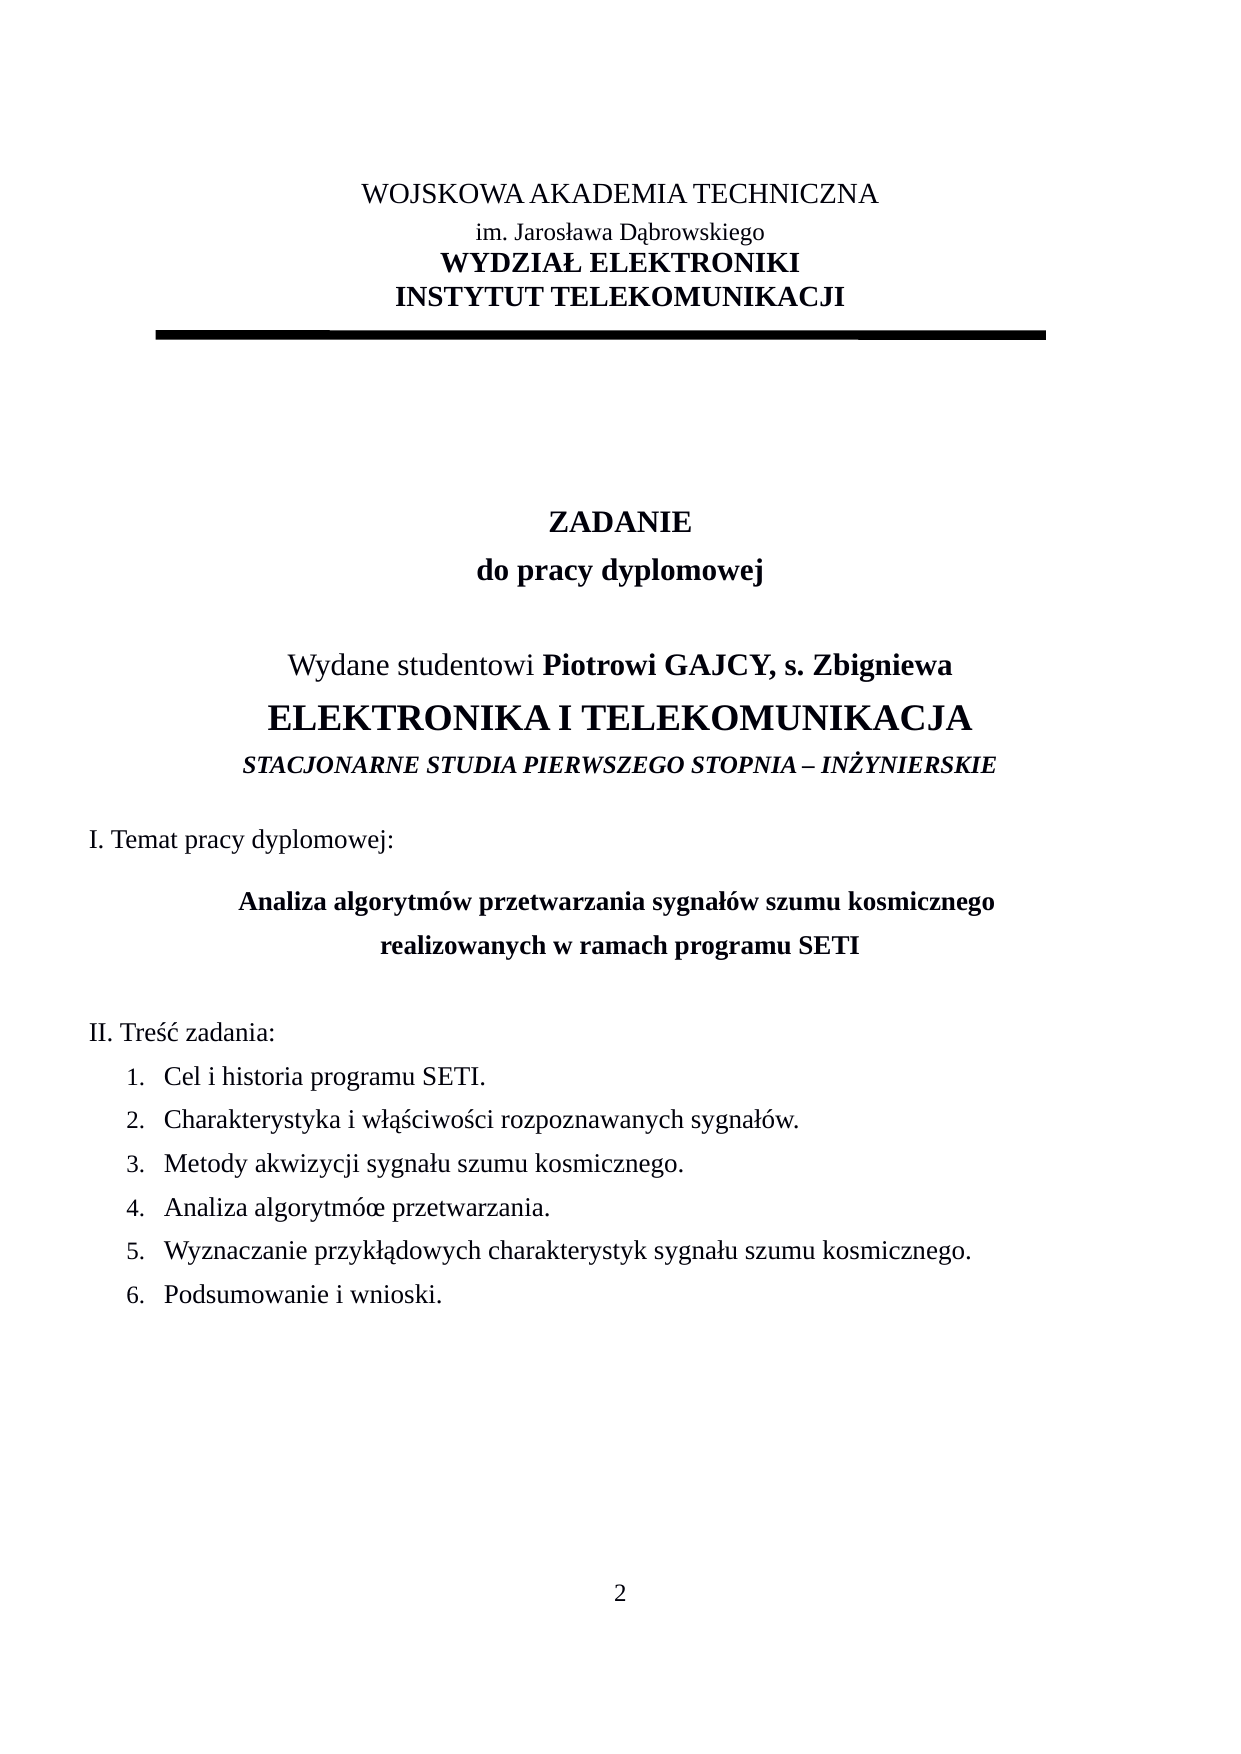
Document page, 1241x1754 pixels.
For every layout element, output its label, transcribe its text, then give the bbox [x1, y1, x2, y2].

list Analiza algorytmóœ przetwarzania. [126, 1191, 1152, 1222]
text realizowanych w ramach programu SETI [88, 929, 1152, 960]
text Analiza algorytmów przetwarzania sygnałów szumu kosmicznego [88, 885, 1152, 916]
list Cel i historia programu SETI. [126, 1060, 1152, 1091]
text do pracy dyplomowej [88, 551, 1152, 587]
list Podsumowanie i wnioski. [126, 1278, 1152, 1309]
list Charakterystyka i włąściwości rozpoznawanych sygnałów. [126, 1103, 1152, 1134]
text I. Temat pracy dyplomowej: [88, 823, 1152, 854]
text im. Jarosława Dąbrowskiego [88, 217, 1152, 245]
list Metody akwizycji sygnału szumu kosmicznego. [126, 1147, 1152, 1178]
text Wydane studentowi Piotrowi GAJCY, s. Zbigniewa [88, 646, 1152, 682]
text STACJONARNE STUDIA PIERWSZEGO STOPNIA – INŻYNIERSKIE [88, 751, 1152, 779]
list Wyznaczanie przykłądowych charakterystyk sygnału szumu kosmicznego. [126, 1234, 1152, 1266]
text ZADANIE [88, 503, 1152, 539]
text WYDZIAŁ ELEKTRONIKI [88, 245, 1152, 279]
text II. Treść zadania: [88, 1016, 1152, 1047]
text INSTYTUT TELEKOMUNIKACJI [88, 279, 1152, 312]
text ELEKTRONIKA I TELEKOMUNIKACJA [88, 695, 1152, 738]
text WOJSKOWA AKADEMIA TECHNICZNA [88, 176, 1152, 210]
